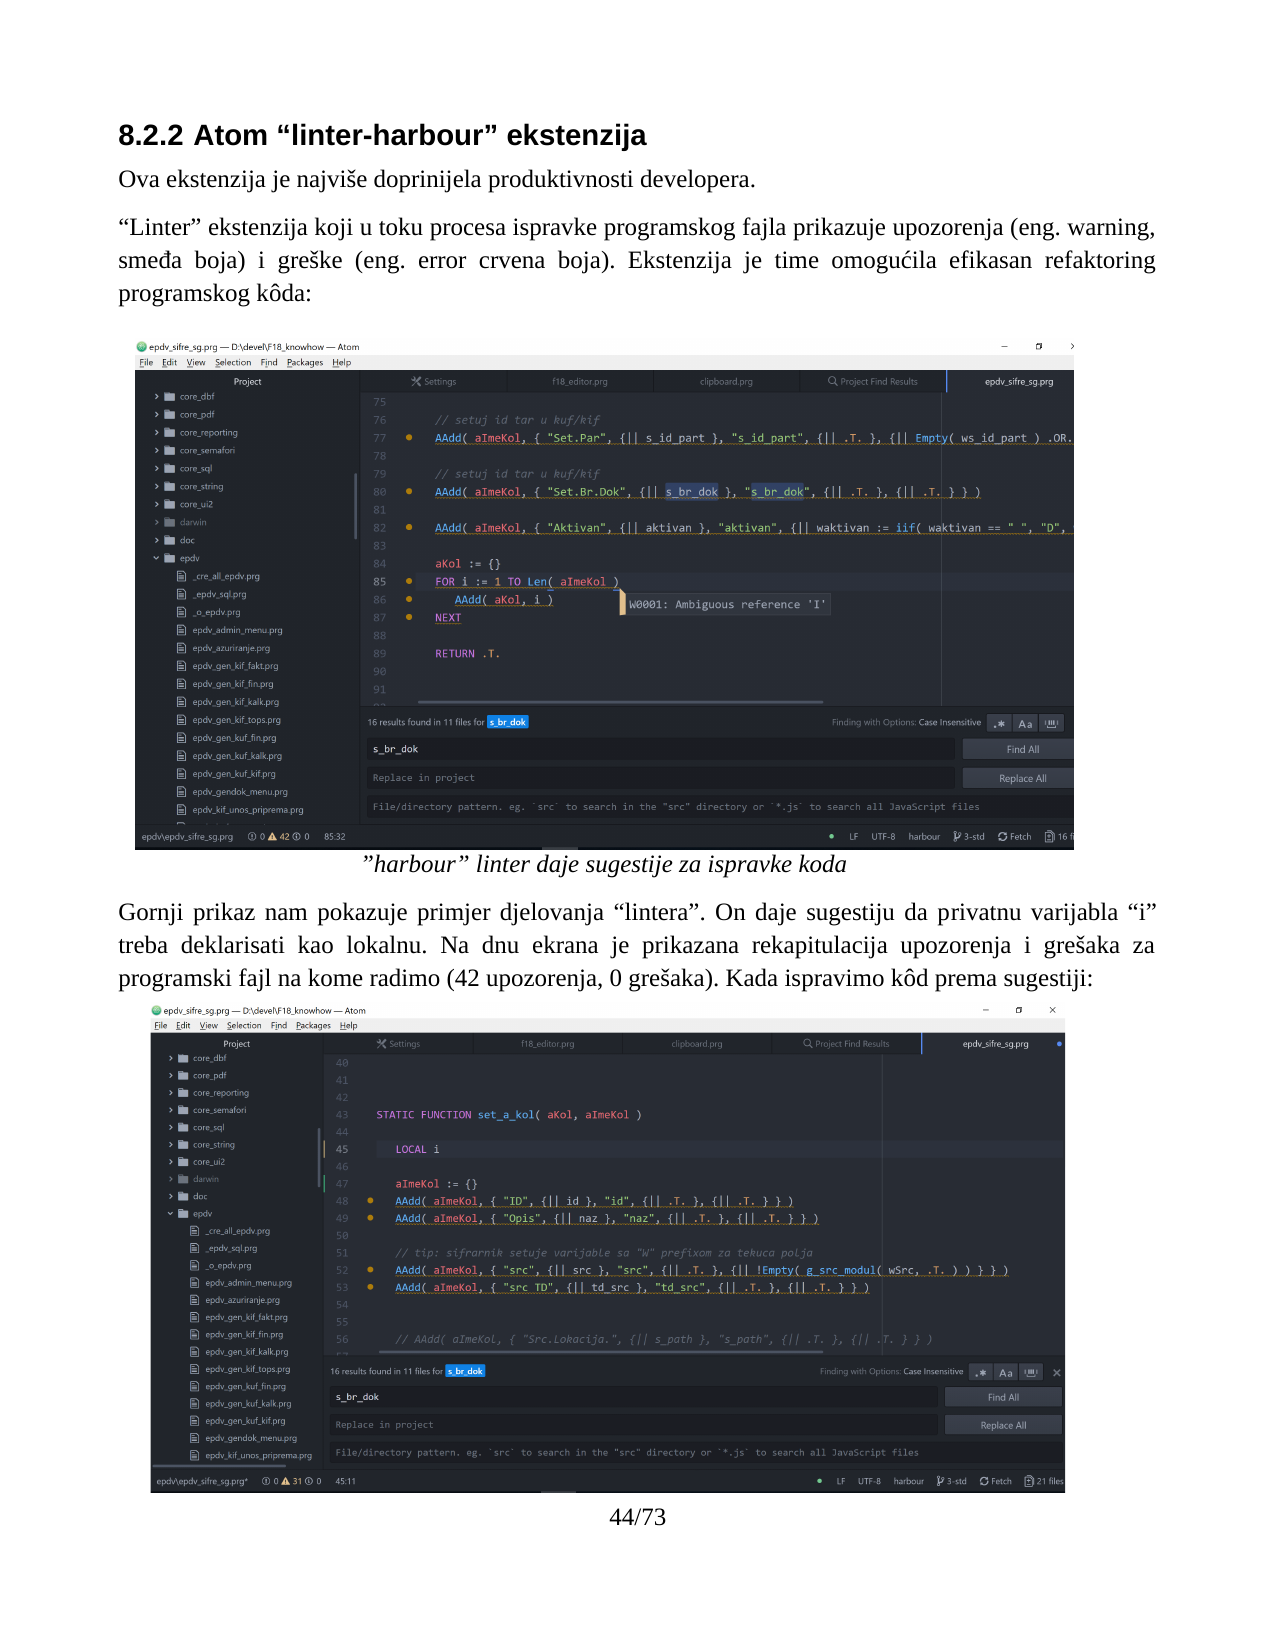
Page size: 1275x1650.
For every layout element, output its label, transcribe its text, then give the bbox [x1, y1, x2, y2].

subtitle Atom “linter-harbour” ekstenzija [118, 118, 1157, 152]
text “Linter” ekstenzija koji u toku procesa ispravke programskog fajla prikazuje upozorenja (eng. warning, smeđa boja) i greške (eng. error crvena boja). Ekstenzija je time omogućila efikasan refaktoring programskog kôda: [118, 212, 1157, 307]
picture [150, 1002, 1066, 1493]
text Ova ekstenzija je najviše doprinijela produktivnosti developera. [118, 164, 1157, 193]
text “Ć””Ć””harbour” linter daje sugestije za ispravke koda [135, 850, 1074, 878]
picture [135, 338, 1074, 850]
text Gornji prikaz nam pokazuje primjer djelovanja “lintera”. On daje sugestiju da privatnu varijabla “i” treba deklarisati kao lokalnu. Na dnu ekrana je prikazana rekapitulacija upozorenja i grešaka za programski fajl na kome radimo (42 upozorenja, 0 grešaka). Kada ispravimo kôd prema sugestiji: [118, 897, 1157, 992]
